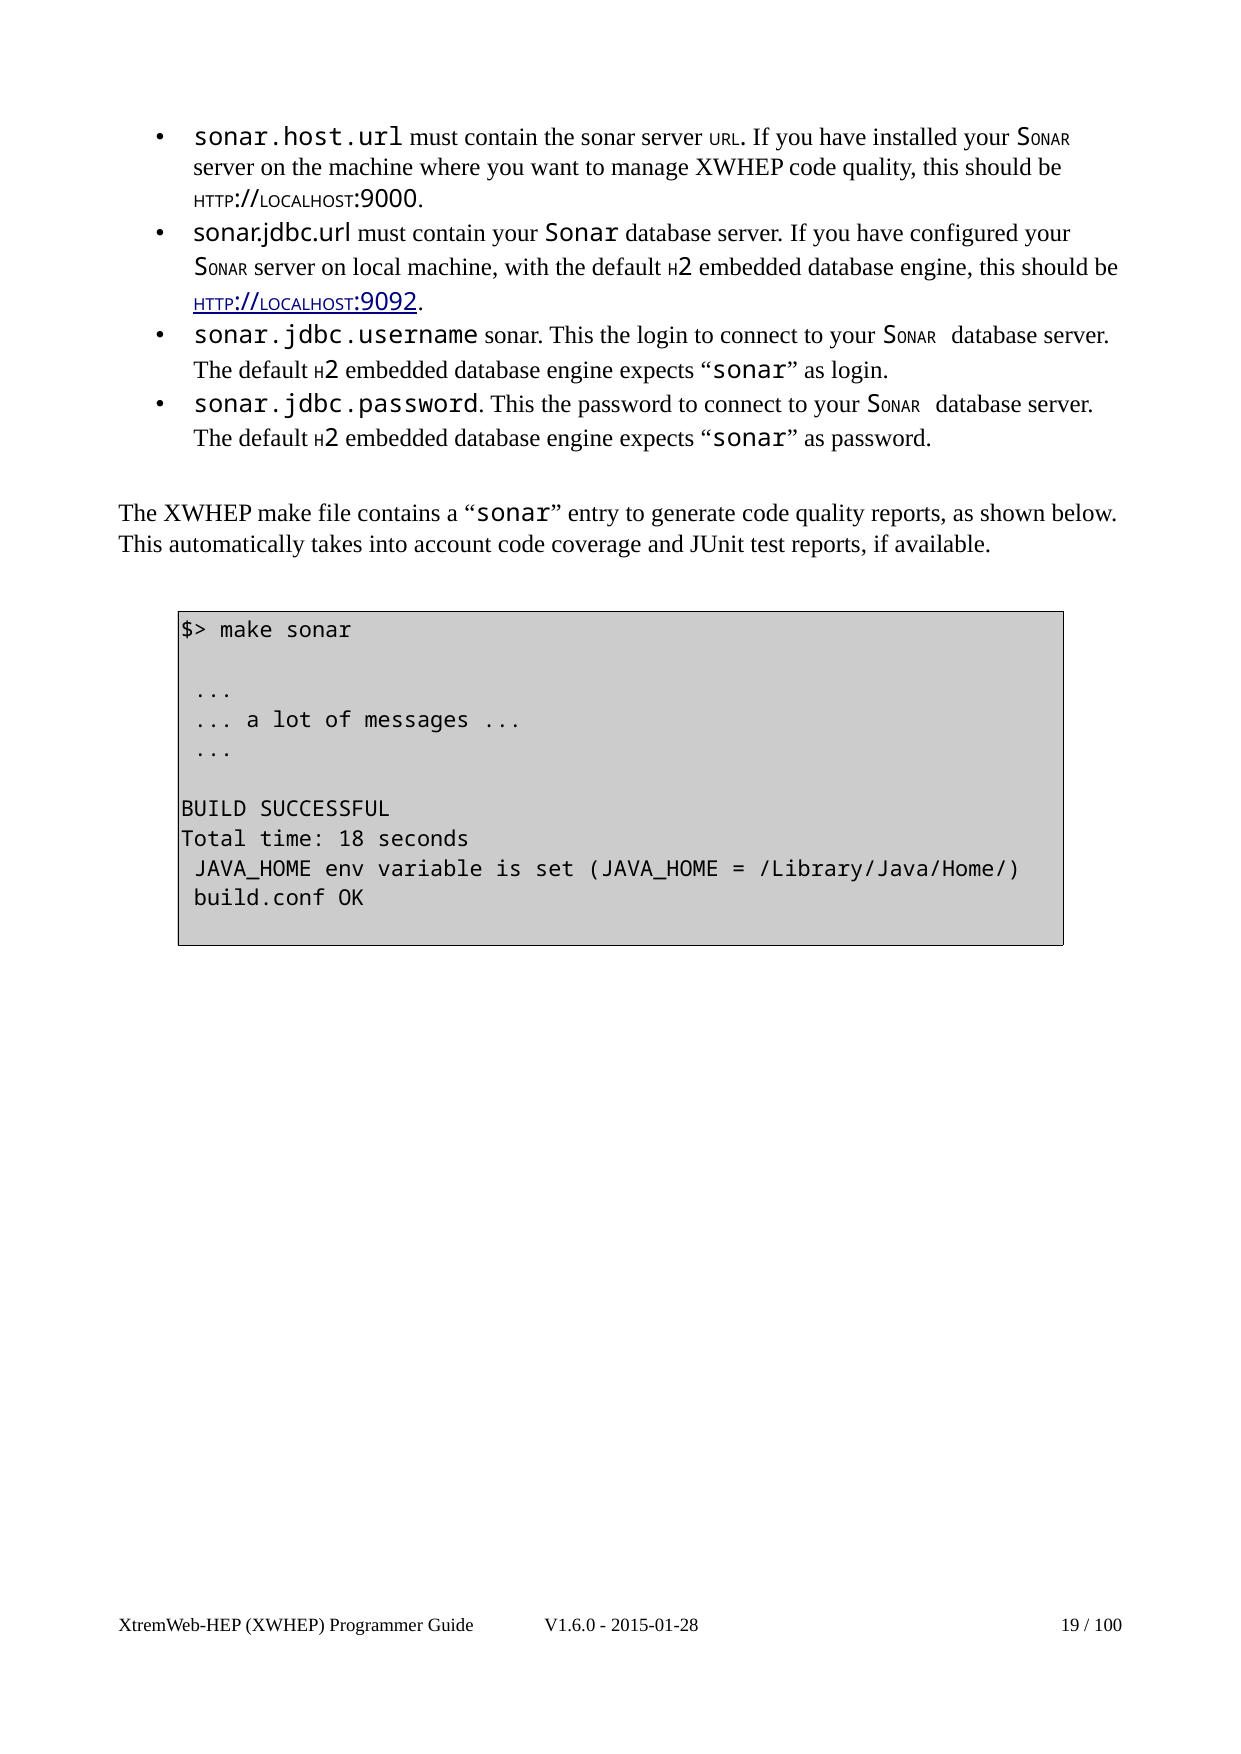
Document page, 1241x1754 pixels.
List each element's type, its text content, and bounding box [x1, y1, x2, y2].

text ... a lot of messages ... [179, 701, 1063, 730]
list sonar.jdbc.password. This the password to connect to your Sonar database server. The default h2 embedded database engine expects “sonar” as password. [156, 385, 1122, 453]
list sonar.jdbc.url must contain your Sonar database server. If you have configured your Sonar server on local machine, with the default h2 embedded database engine, this should be http://localhost:9092. [156, 215, 1122, 317]
text JAVA_HOME env variable is set (JAVA_HOME = /Library/Java/Home/) [179, 849, 1063, 879]
list sonar.host.url must contain the sonar server url. If you have installed your Sonar server on the machine where you want to manage XWHEP code quality, this should be http://localhost:9000. [156, 118, 1122, 215]
text ... [179, 730, 1063, 760]
text ... [179, 671, 1063, 701]
text BUILD SUCCESSFUL [179, 790, 1063, 820]
text $> make sonar [179, 612, 1063, 641]
text build.conf OK [179, 879, 1063, 909]
text Total time: 18 seconds [179, 820, 1063, 849]
text The XWHEP make file contains a “sonar” entry to generate code quality reports, as shown below. This automatically takes into account code coverage and JUnit test reports, if available. [118, 495, 1122, 557]
list sonar.jdbc.username sonar. This the login to connect to your Sonar database server. The default h2 embedded database engine expects “sonar” as login. [156, 317, 1122, 385]
